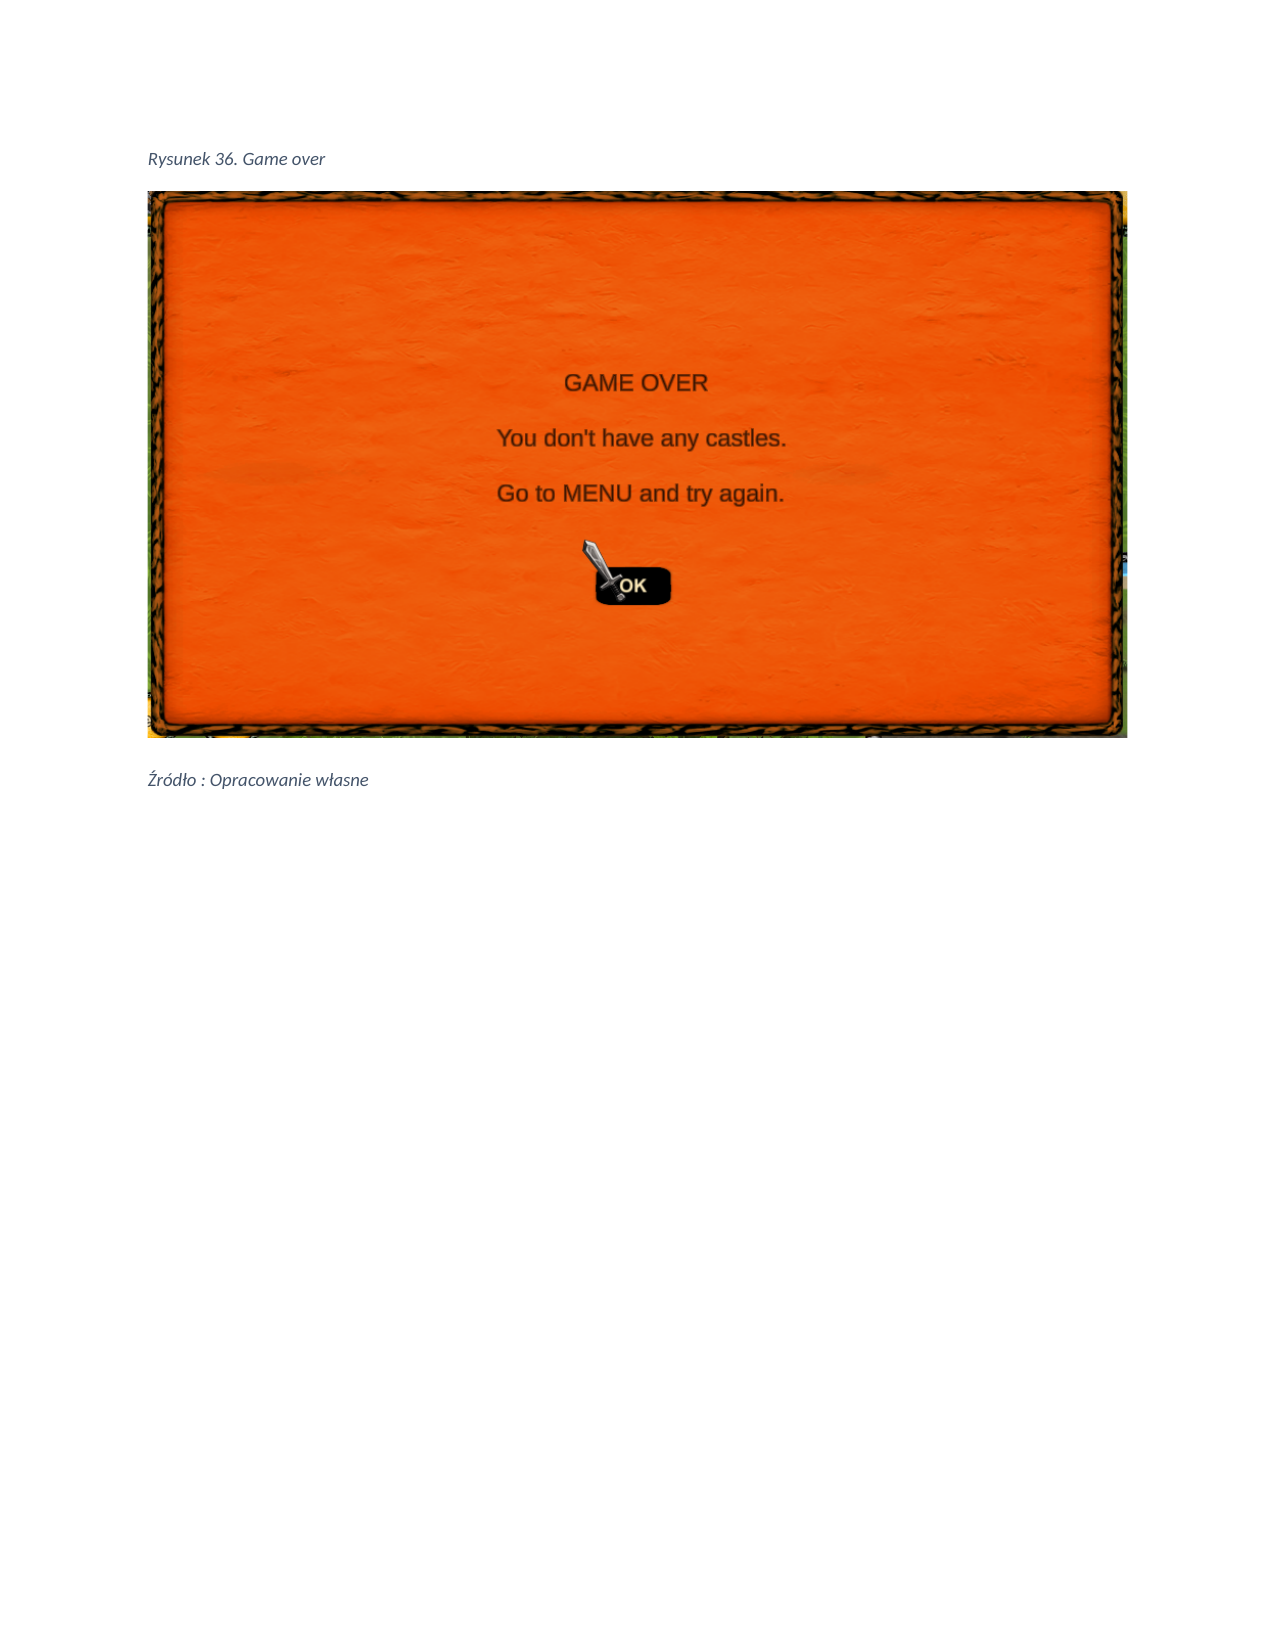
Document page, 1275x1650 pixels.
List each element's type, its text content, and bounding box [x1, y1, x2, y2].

text Źródło : Opracowanie własne [148, 768, 1127, 791]
text Rysunek 36. Game over [148, 148, 1127, 171]
